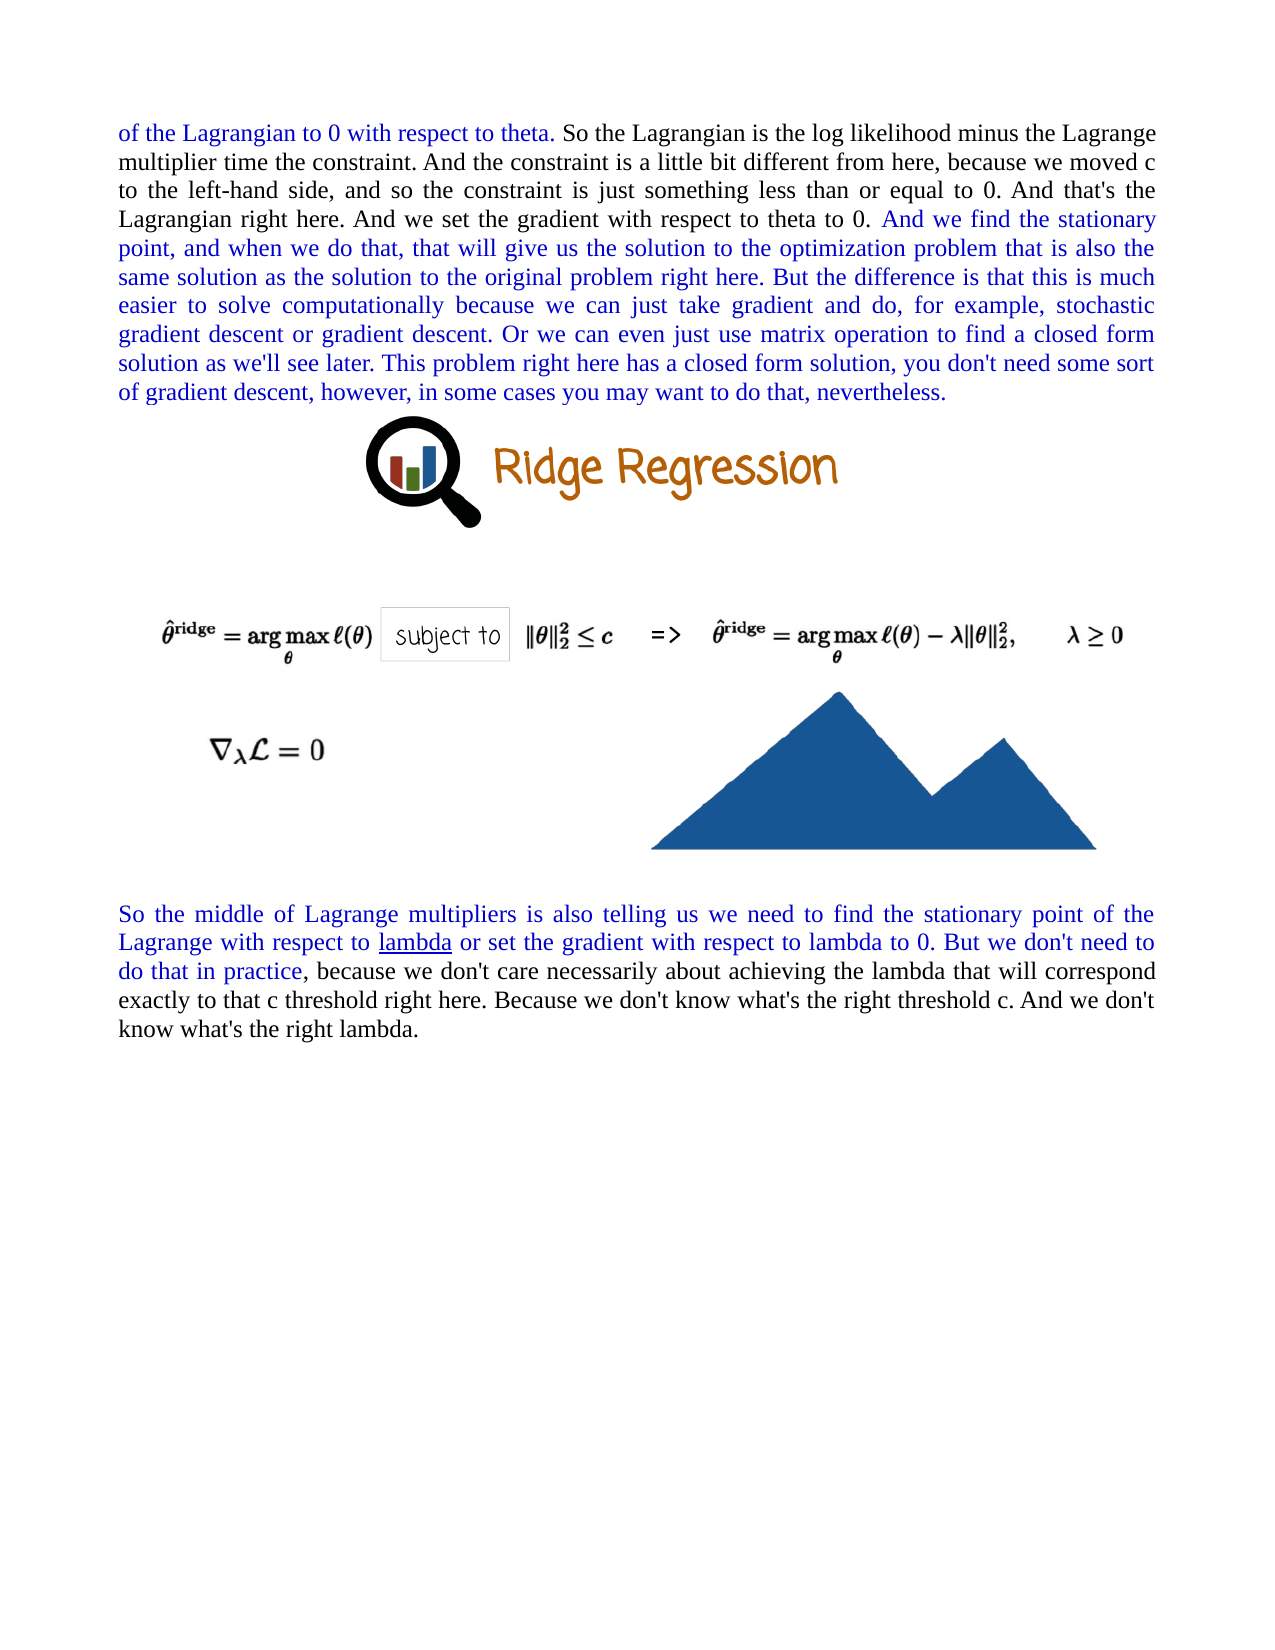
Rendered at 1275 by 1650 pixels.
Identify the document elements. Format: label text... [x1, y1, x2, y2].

text So the middle of Lagrange multipliers is also telling us we need to find the stationary point of the Lagrange with respect to lambda or set the gradient with respect to lambda to 0. But we don't need to do that in practice, because we don't care necessarily about achieving the lambda that will correspond exactly to that c threshold right here. Because we don't know what's the right threshold c. And we don't know what's the right lambda. [118, 899, 1157, 1042]
picture [118, 405, 1157, 870]
text of the Lagrangian to 0 with respect to theta. So the Lagrangian is the log likelihood minus the Lagrange multiplier time the constraint. And the constraint is a little bit different from here, because we moved c to the left-hand side, and so the constraint is just something less than or equal to 0. And that's the Lagrangian right here. And we set the gradient with respect to theta to 0. And we find the stationary point, and when we do that, that will give us the solution to the optimization problem that is also the same solution as the solution to the original problem right here. But the difference is that this is much easier to solve computationally because we can just take gradient and do, for example, stochastic gradient descent or gradient descent. Or we can even just use matrix operation to find a closed form solution as we'll see later. This problem right here has a closed form solution, you don't need some sort of gradient descent, however, in some cases you may want to do that, nevertheless. [118, 118, 1157, 405]
